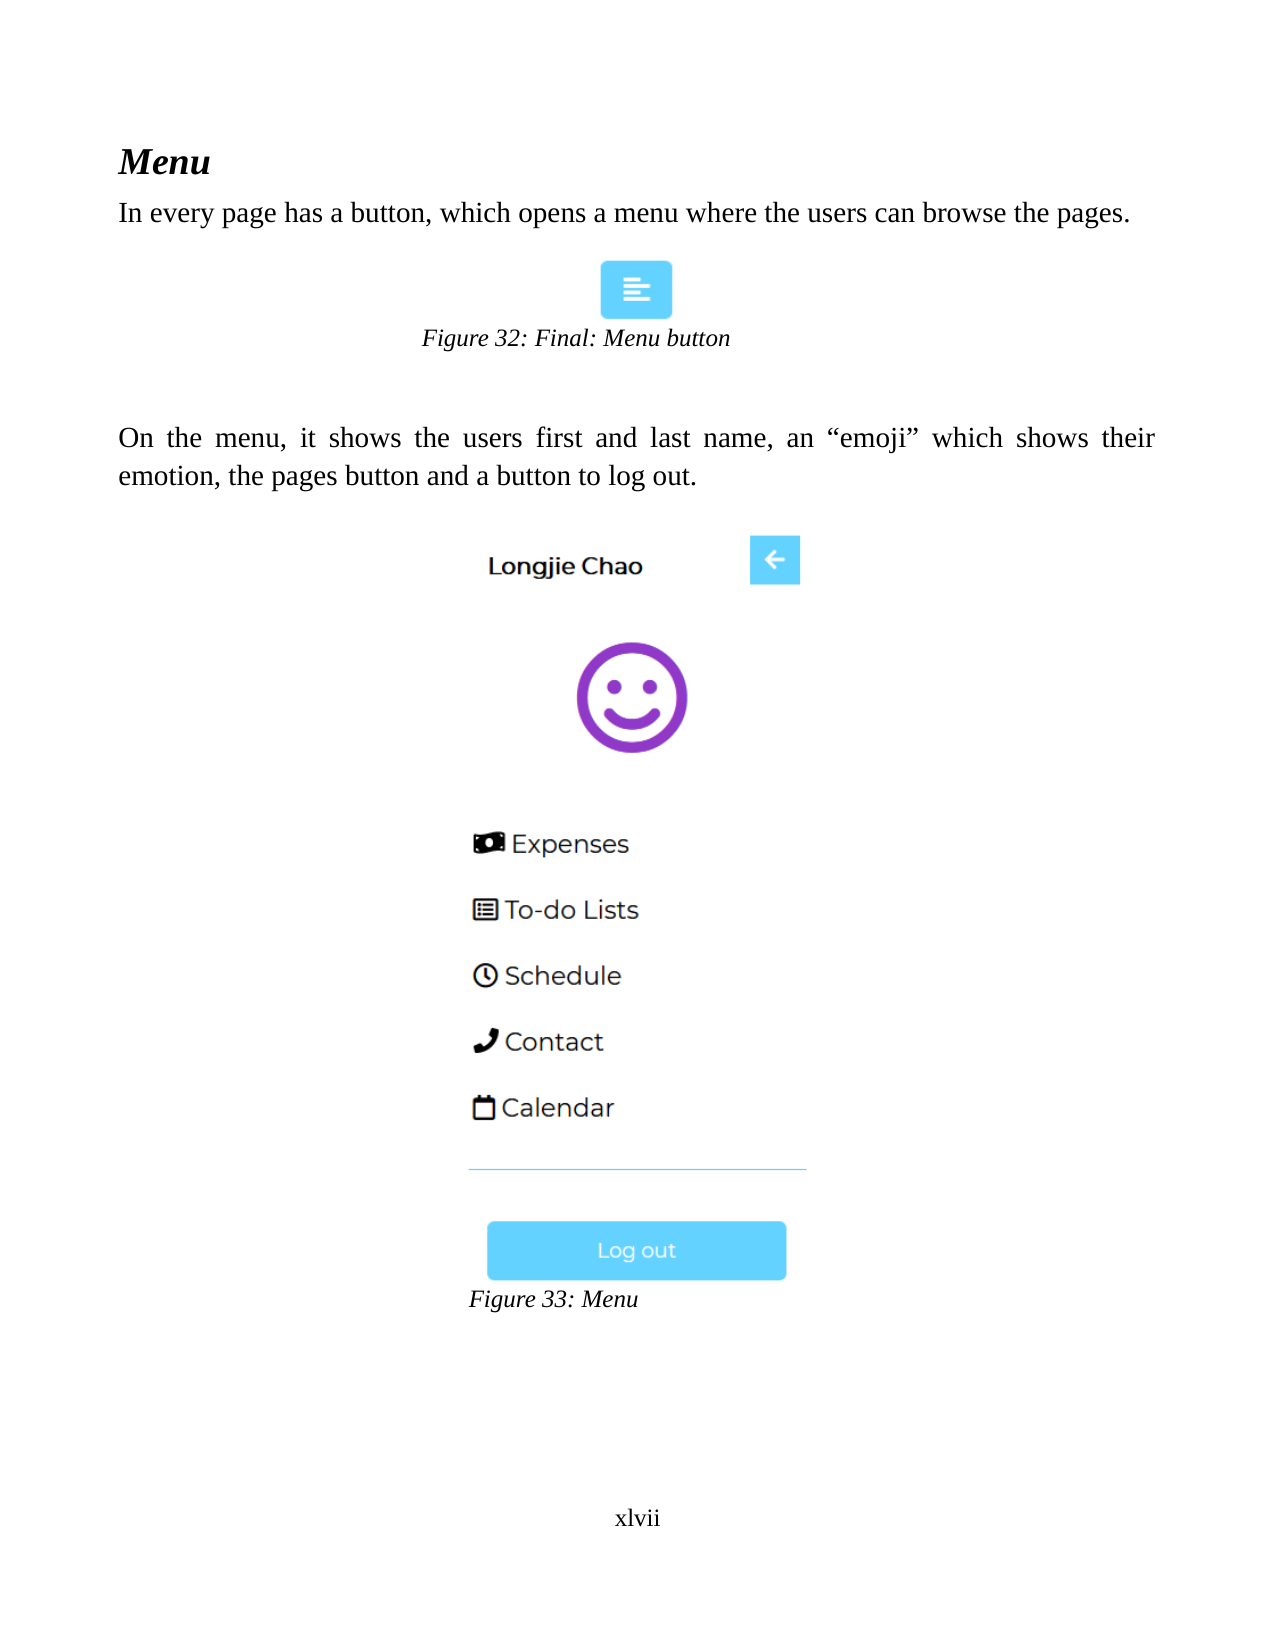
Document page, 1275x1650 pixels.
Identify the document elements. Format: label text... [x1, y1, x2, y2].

picture [598, 257, 677, 323]
subtitle Menu [118, 139, 1157, 183]
text Figure 33: Menu [468, 1285, 807, 1313]
text [468, 518, 807, 530]
text In every page has a button, which opens a menu where the users can browse the pages. [118, 195, 1157, 229]
picture [468, 530, 807, 1285]
text On the menu, it shows the users first and last name, an “emoji” which shows their emotion, the pages button and a button to log out. [118, 420, 1157, 492]
text Figure 32: Final: Menu button [422, 257, 853, 351]
